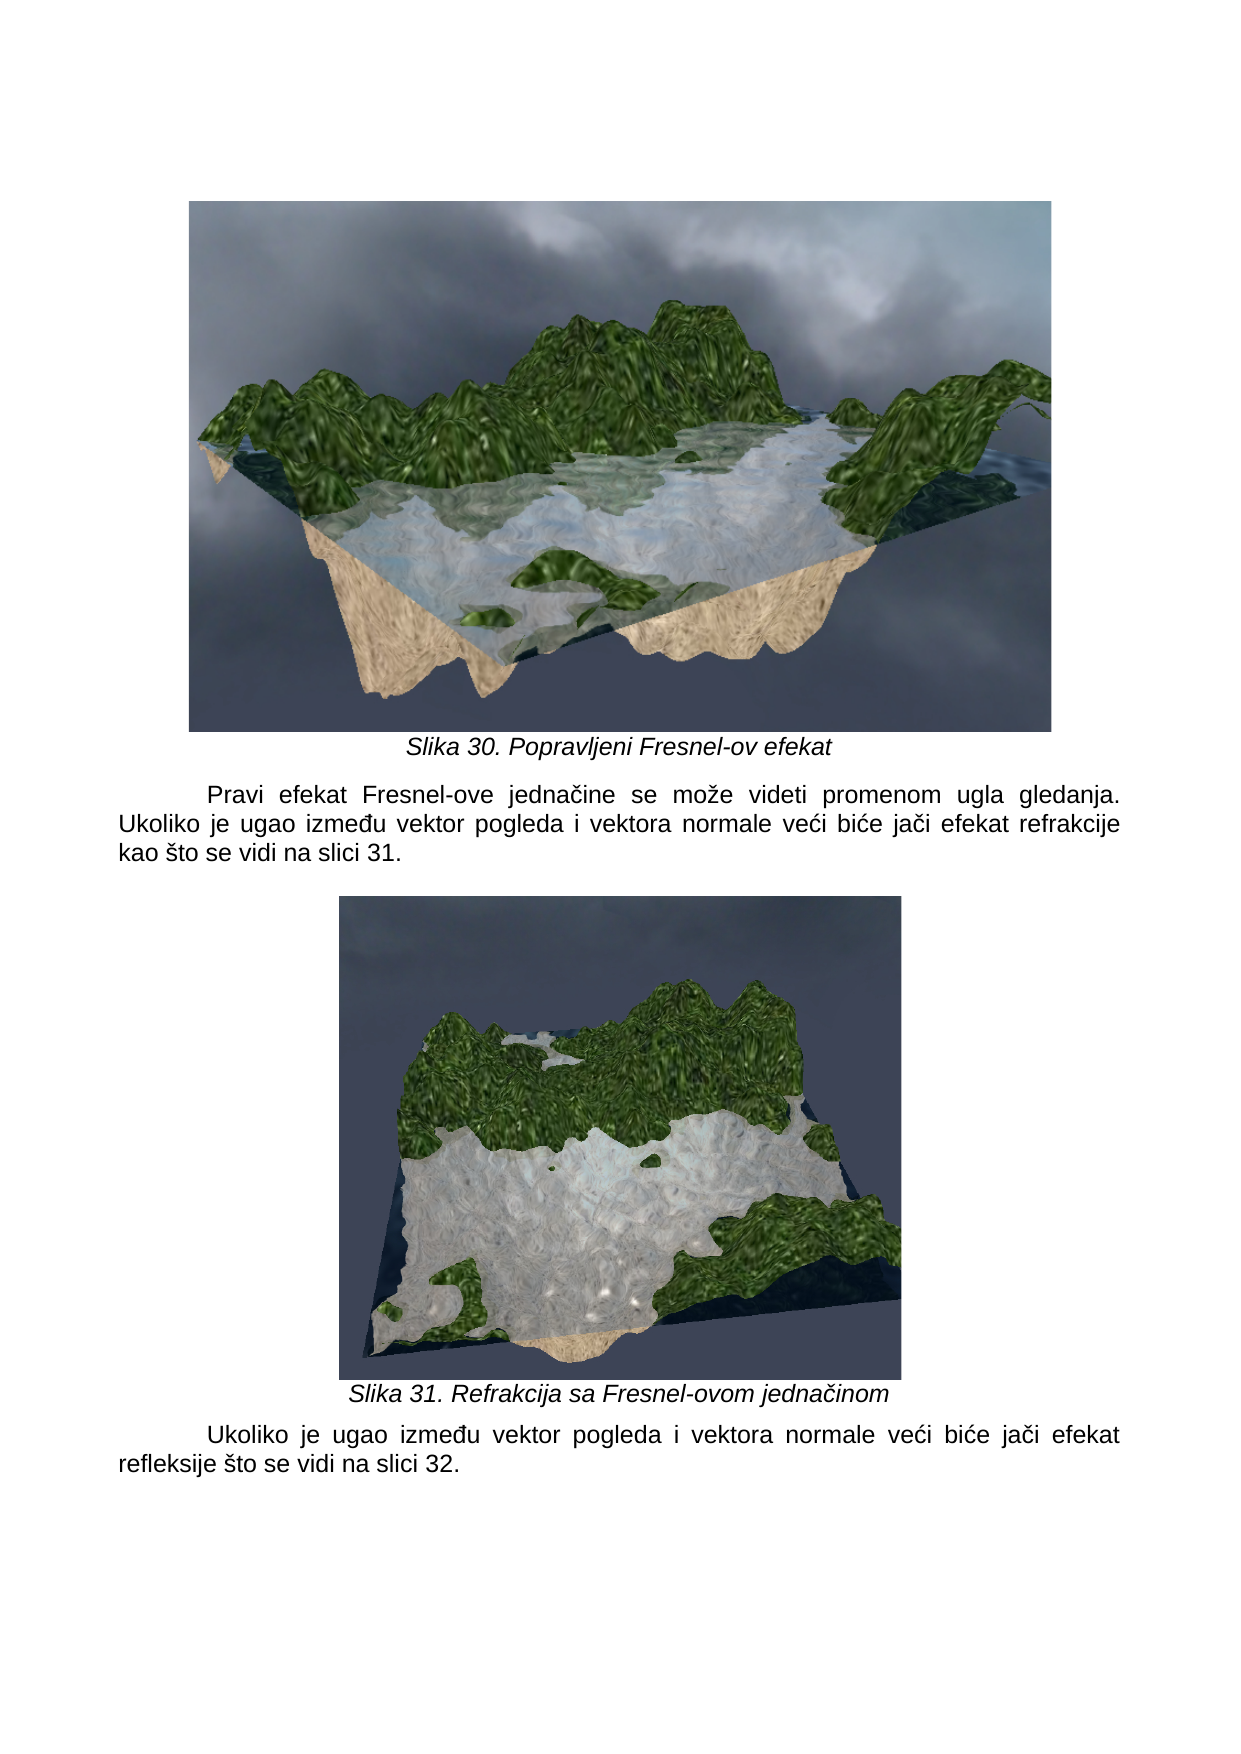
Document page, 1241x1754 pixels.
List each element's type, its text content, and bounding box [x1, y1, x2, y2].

picture [339, 896, 902, 1380]
picture [188, 201, 1052, 732]
text Ukoliko je ugao između vektor pogleda i vektora normale veći biće jači efekat refleksije što se vidi na slici 32. [118, 878, 1122, 1477]
text Slika 31. Refrakcija sa Fresnel-ovom jednačinom [339, 1380, 901, 1408]
text Pravi efekat Fresnel-ove jednačine se može videti promenom ugla gledanja. Ukoliko je ugao između vektor pogleda i vektora normale veći biće jači efekat refrakcije kao što se vidi na slici 31. [118, 177, 1122, 866]
text Slika 30. Popravljeni Fresnel-ov efekat [189, 732, 1051, 760]
